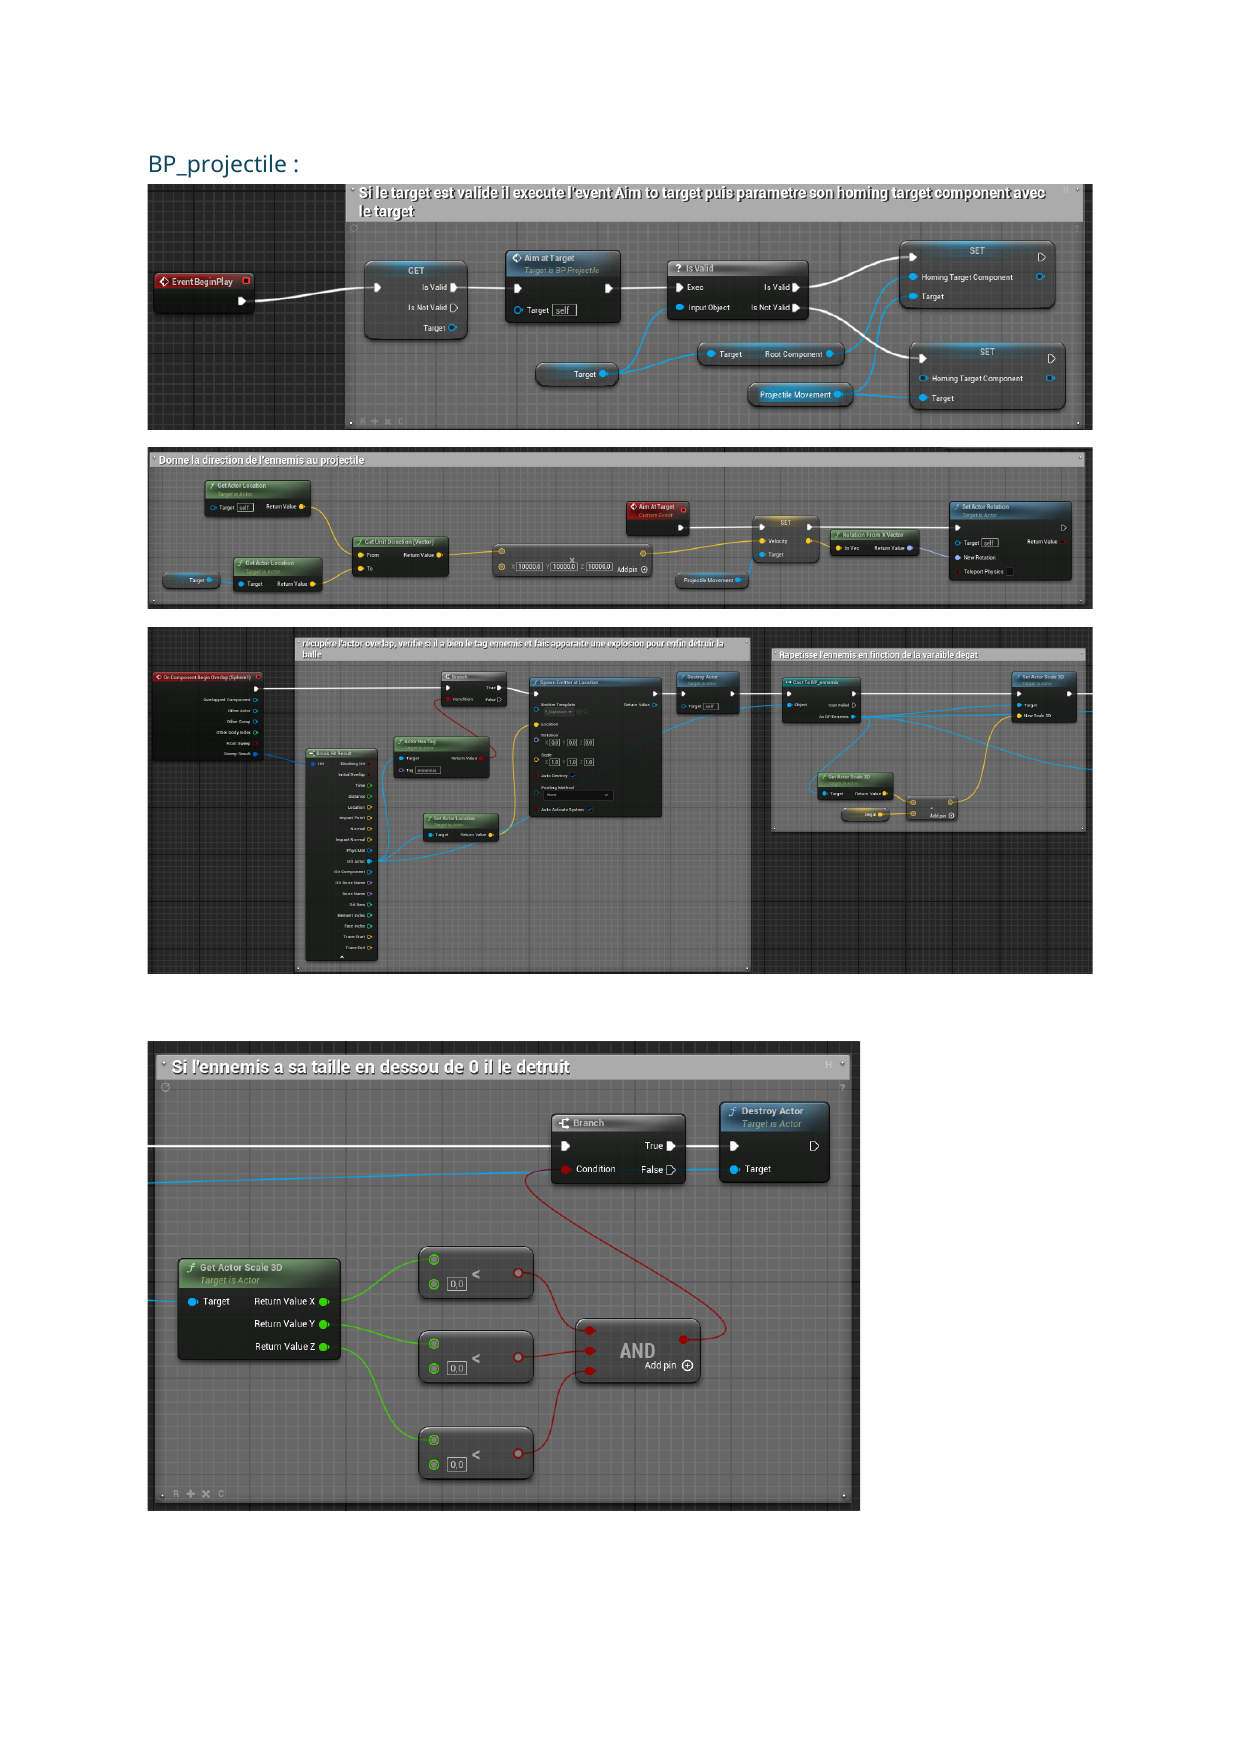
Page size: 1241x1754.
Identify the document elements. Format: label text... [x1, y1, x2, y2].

subtitle BP_projectile : [148, 148, 1093, 179]
